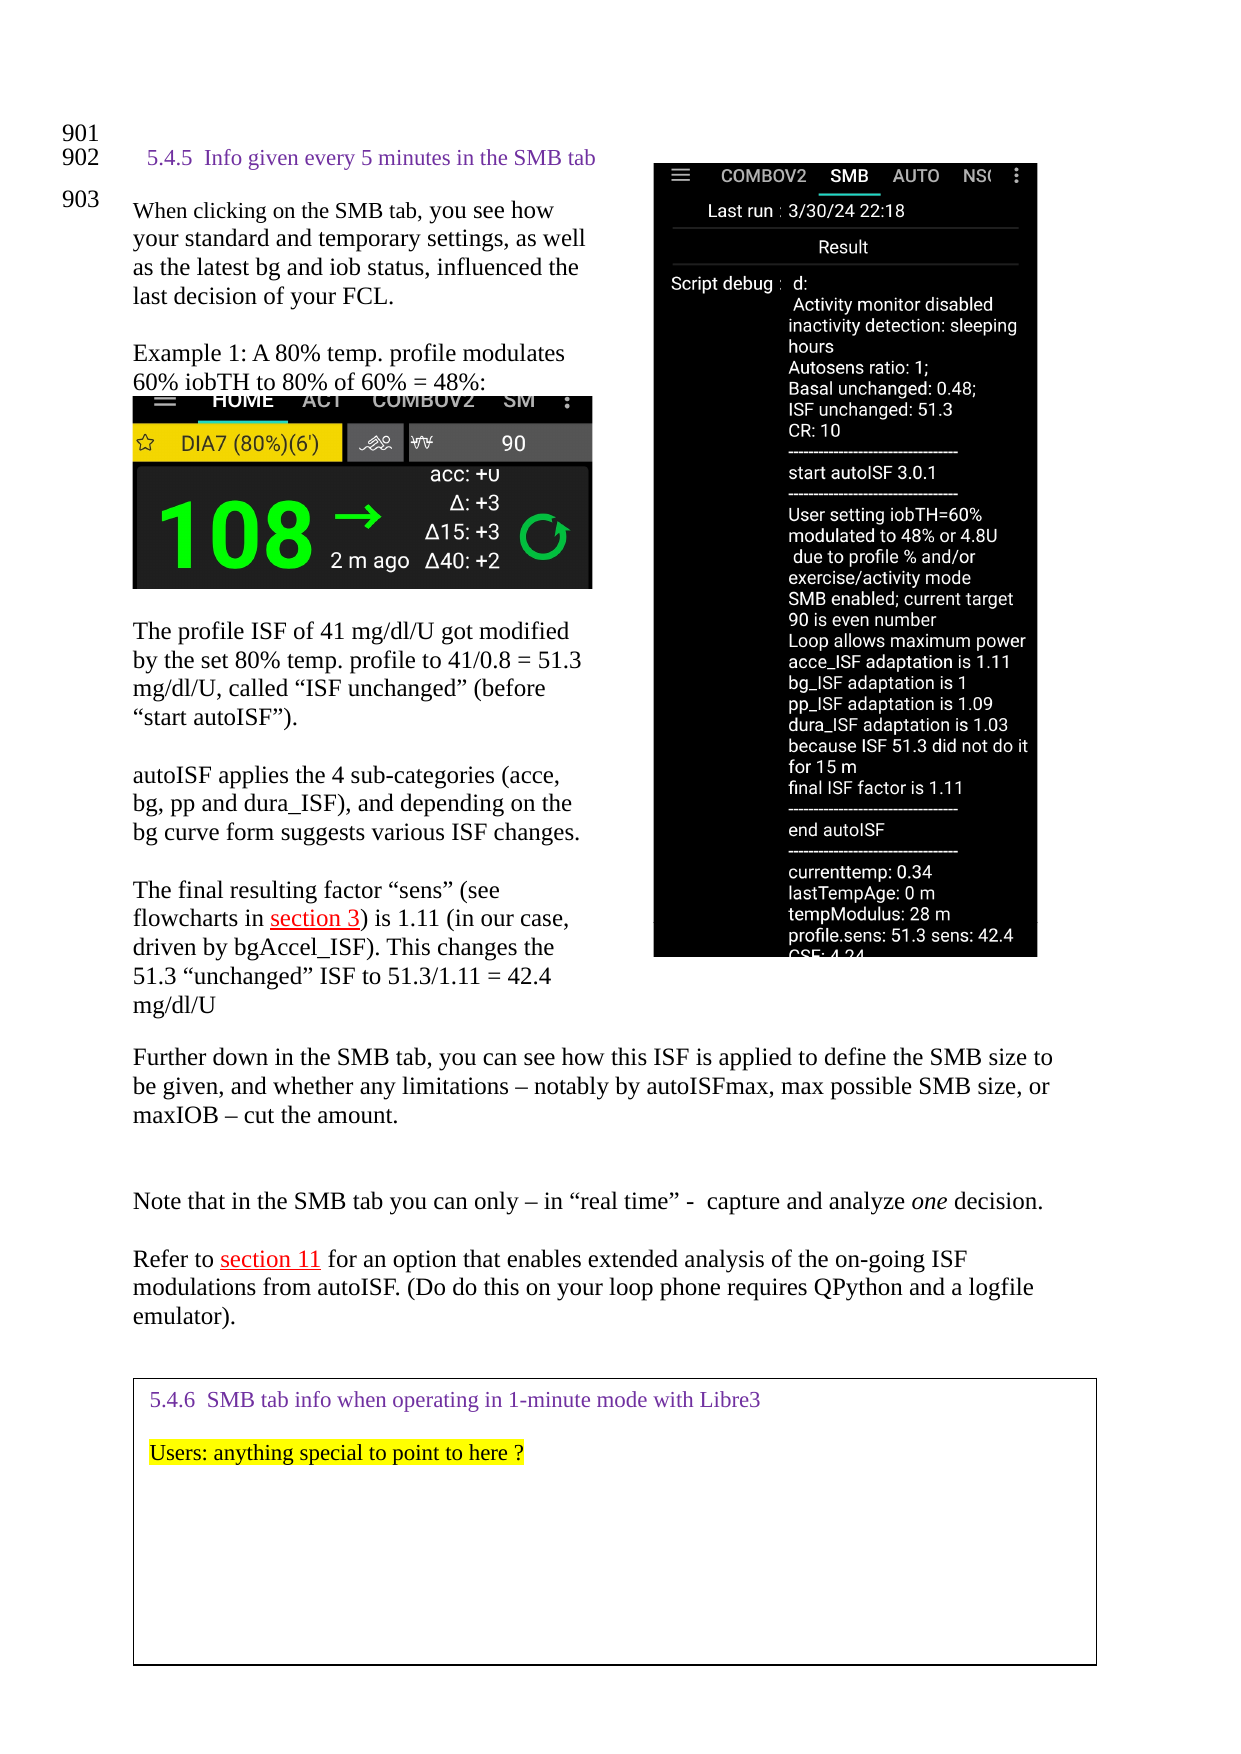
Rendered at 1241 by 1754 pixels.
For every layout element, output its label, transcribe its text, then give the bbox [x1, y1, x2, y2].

text Example 1: A 80% temp. profile modulates 60% iobTH to 80% of 60% = 48%: [133, 338, 593, 396]
text Refer to section 11 for an option that enables extended analysis of the on-going ISF modulations from autoISF. (Do do this on your loop phone requires QPython and a logfile emulator). [133, 1244, 1056, 1330]
text 5.4.6 SMB tab info when operating in 1-minute mode with Libre3 [149, 1386, 1081, 1412]
text When clicking on the SMB tab, you see how your standard and temporary settings, as well as the latest bg and iob status, influenced the last decision of your FCL. [133, 195, 593, 310]
text 5.4.5 Info given every 5 minutes in the SMB tab [118, 144, 1122, 977]
text The profile ISF of 41 mg/dl/U got modified by the set 80% temp. profile to 41/0.8 = 51.3 mg/dl/U, called “ISF unchanged” (before “start autoISF”). [133, 616, 593, 731]
text autoISF applies the 4 sub-categories (acce, bg, pp and dura_ISF), and depending on the bg curve form suggests various ISF changes. [133, 760, 593, 846]
text The final resulting factor “sens” (see flowcharts in section 3) is 1.11 (in our case, driven by bgAccel_ISF). This changes the 51.3 “unchanged” ISF to 51.3/1.11 = 42.4 mg/dl/U [133, 875, 593, 1018]
text Note that in the SMB tab you can only – in “real time” - capture and analyze one decision. [133, 1186, 1056, 1215]
text Users: anything special to point to here ? [149, 1439, 1081, 1465]
text Further down in the SMB tab, you can see how this ISF is applied to define the SMB size to be given, and whether any limitations – notably by autoISFmax, max possible SMB size, or maxIOB – cut the amount. [133, 1042, 1056, 1129]
